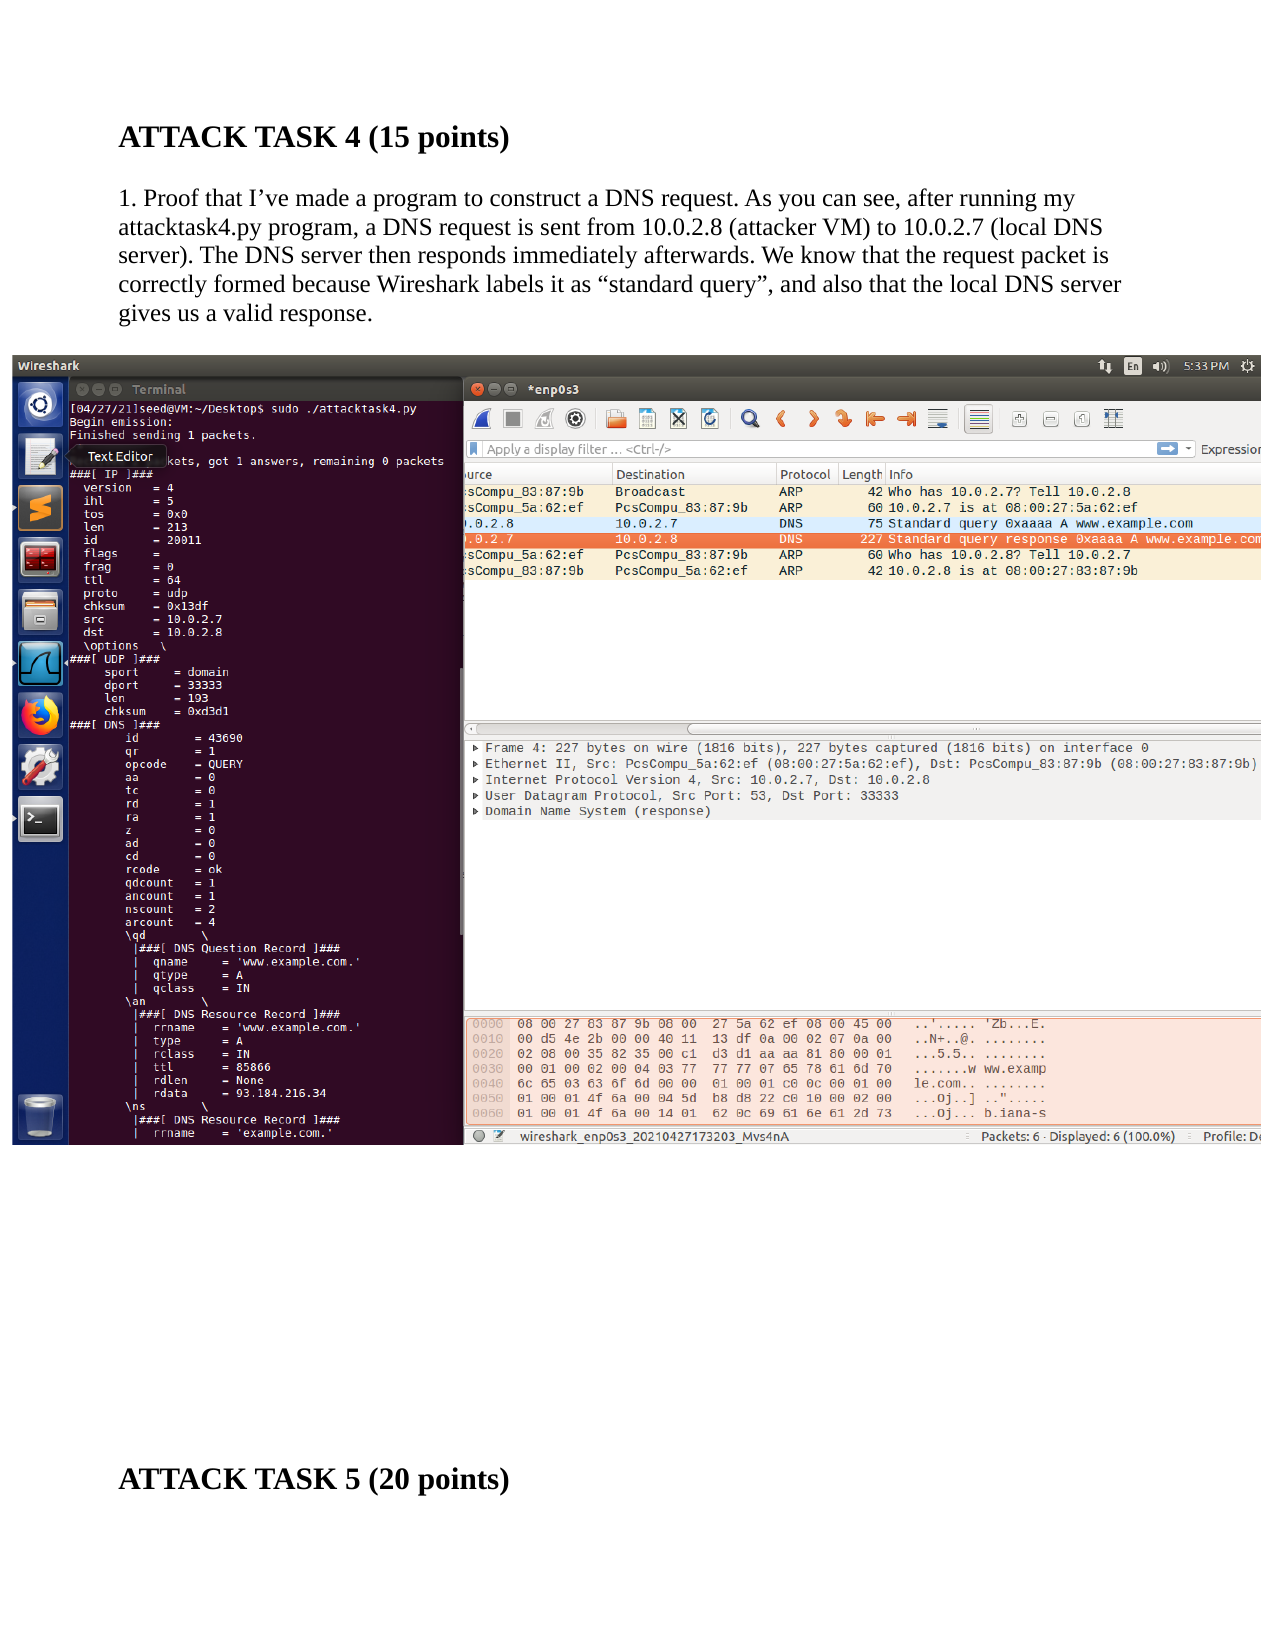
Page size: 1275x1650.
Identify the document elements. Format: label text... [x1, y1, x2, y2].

text 1. Proof that I’ve made a program to construct a DNS request. As you can see, after running my attacktask4.py program, a DNS request is sent from 10.0.2.8 (attacker VM) to 10.0.2.7 (local DNS server). The DNS server then responds immediately afterwards. We know that the request packet is correctly formed because Wireshark labels it as “standard query”, and also that the local DNS server gives us a valid response. [118, 183, 1157, 327]
text ATTACK TASK 4 (15 points) [118, 118, 1157, 154]
picture [12, 355, 1261, 1145]
text ATTACK TASK 5 (20 points) [118, 1460, 1157, 1496]
